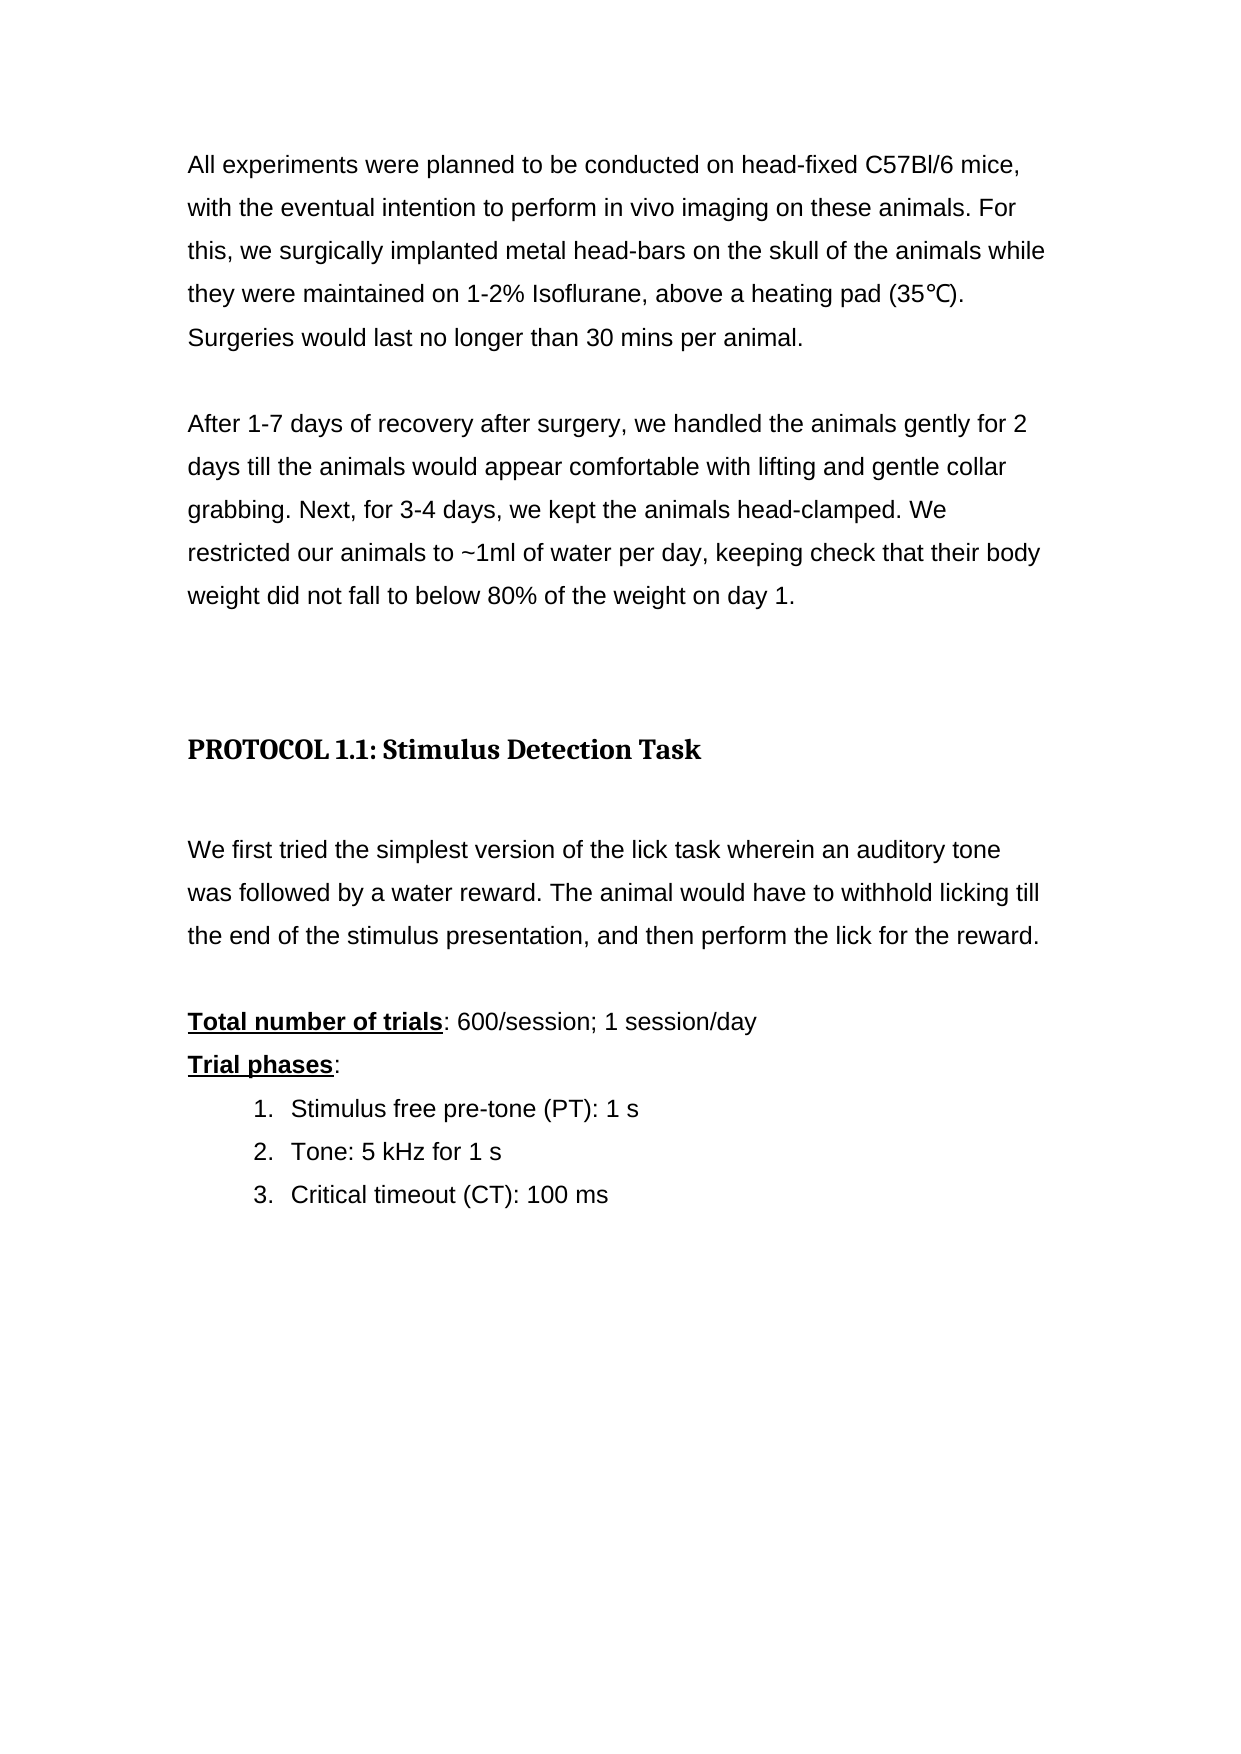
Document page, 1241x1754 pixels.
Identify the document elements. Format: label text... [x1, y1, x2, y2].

text Total number of trials: 600/session; 1 session/day [187, 1007, 1053, 1036]
list Stimulus free pre-tone (PT): 1 s [253, 1093, 1053, 1122]
list Critical timeout (CT): 100 ms [253, 1180, 1053, 1208]
text All experiments were planned to be conducted on head-fixed C57Bl/6 mice, with the eventual intention to perform in vivo imaging on these animals. For this, we surgically implanted metal head-bars on the skull of the animals while they were maintained on 1-2% Isoflurane, above a heating pad (35℃). Surgeries would last no longer than 30 mins per animal. [187, 150, 1053, 351]
text We first tried the simplest version of the lick task wherein an auditory tone was followed by a water reward. The animal would have to withhold licking till the end of the stimulus presentation, and then perform the lick for the reward. [187, 835, 1053, 950]
text After 1-7 days of recovery after surgery, we handled the animals gently for 2 days till the animals would appear comfortable with lifting and gentle collar grabbing. Next, for 3-4 days, we kept the animals head-clamped. We restricted our animals to ~1ml of water per day, keeping check that their body weight did not fall to below 80% of the weight on day 1. [187, 409, 1053, 610]
subtitle PROTOCOL 1.1: Stimulus Detection Task [187, 733, 1053, 767]
text Trial phases: [187, 1050, 1053, 1079]
list Tone: 5 kHz for 1 s [253, 1137, 1053, 1165]
